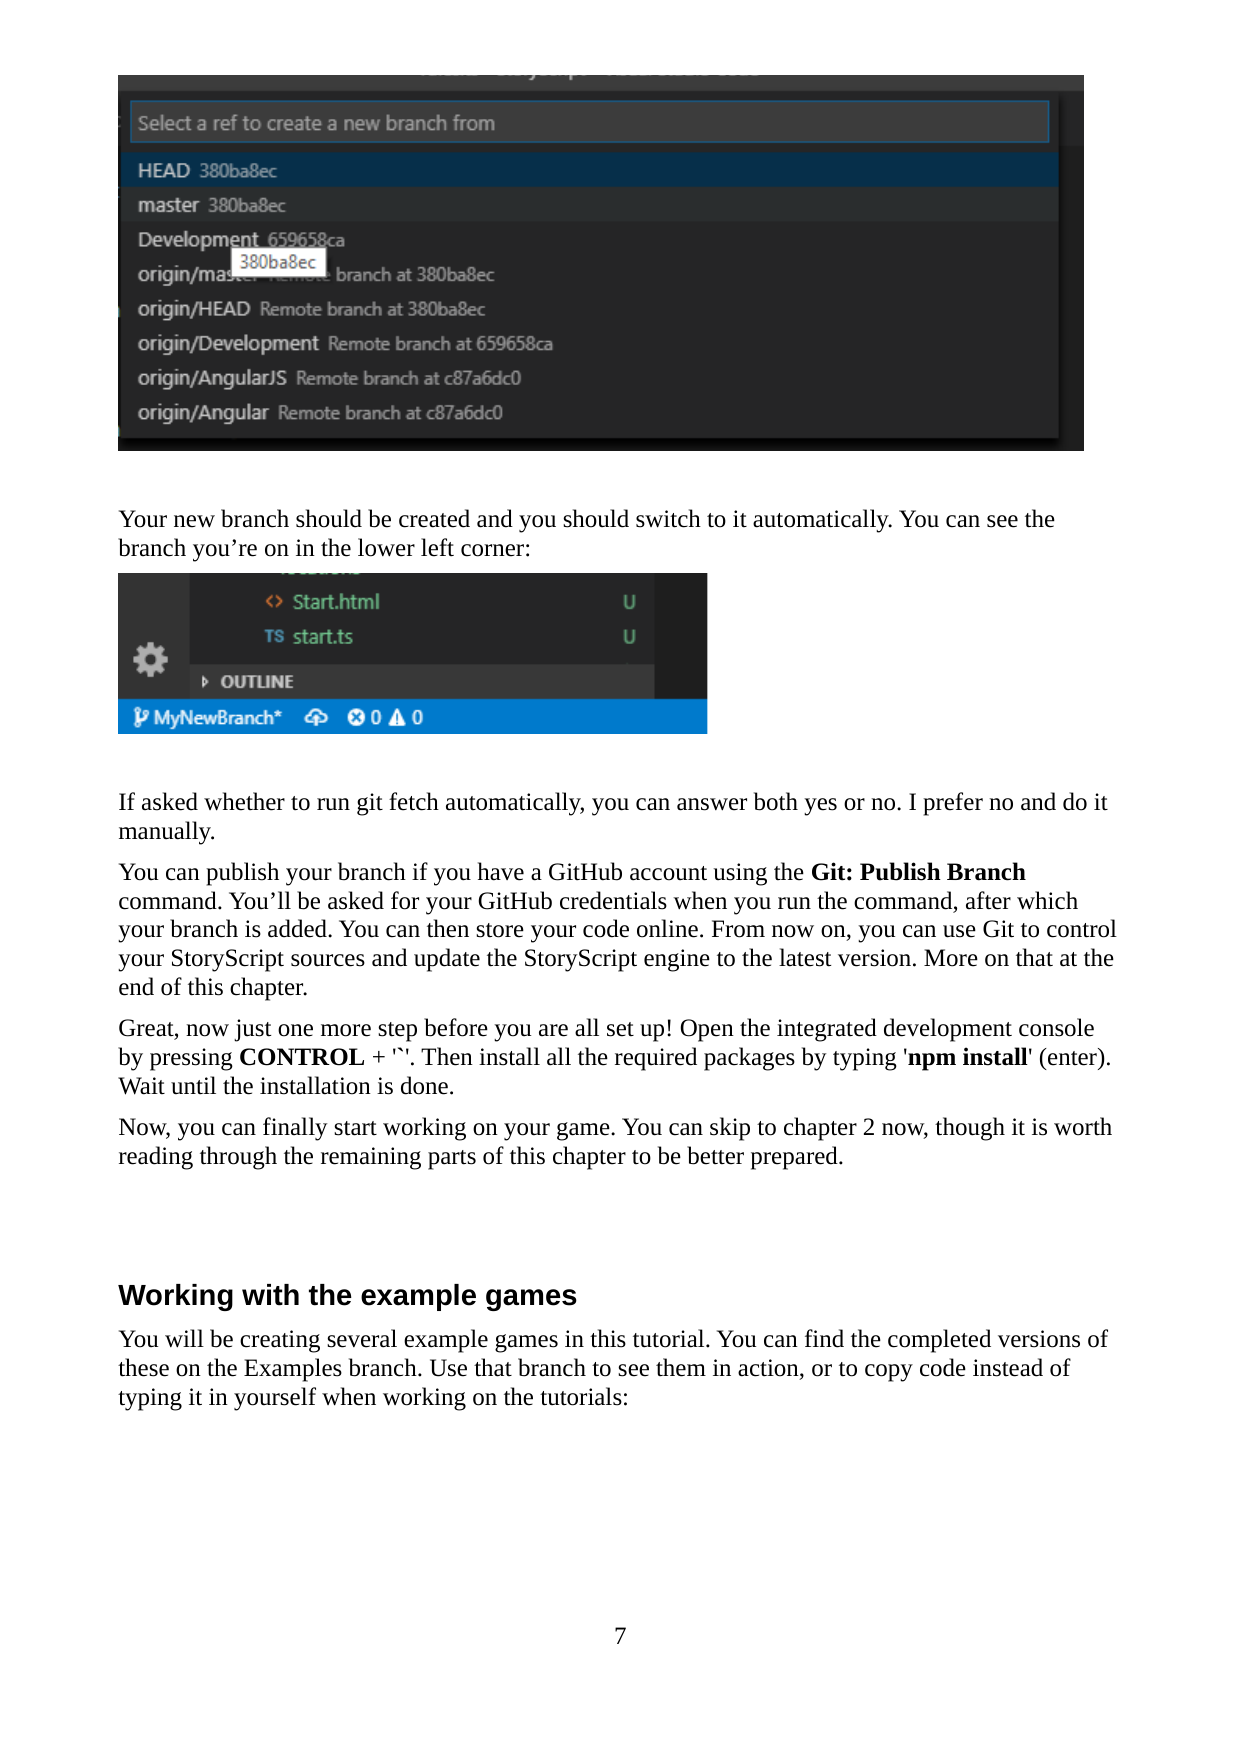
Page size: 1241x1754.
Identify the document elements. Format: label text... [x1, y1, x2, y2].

text If asked whether to run git fetch automatically, you can answer both yes or no. I prefer no and do it manually. [118, 787, 1122, 844]
text You will be creating several example games in this tutorial. You can find the completed versions of these on the Examples branch. Use that branch to see them in action, or to copy code instead of typing it in yourself when working on the tutorials: [118, 1324, 1122, 1410]
text Great, now just one more step before you are all set up! Open the integrated development console by pressing CONTROL + '`'. Then install all the required packages by typing 'npm install' (enter). Wait until the installation is done. [118, 1013, 1122, 1099]
text Now, you can finally start working on your game. You can skip to chapter 2 now, though it is worth reading through the remaining parts of this chapter to be better prepared. [118, 1112, 1122, 1169]
text You can publish your branch if you have a GitHub account using the Git: Publish Branch command. You’ll be asked for your GitHub credentials when you run the command, after which your branch is added. You can then store your code online. From now on, you can use Git to control your StoryScript sources and update the StoryScript engine to the latest version. More on that at the end of this chapter. [118, 857, 1122, 1001]
text Your new branch should be created and you should switch to it automatically. You can see the branch you’re on in the lower left corner: [118, 504, 1122, 561]
subtitle Working with the example games [118, 1278, 1122, 1312]
